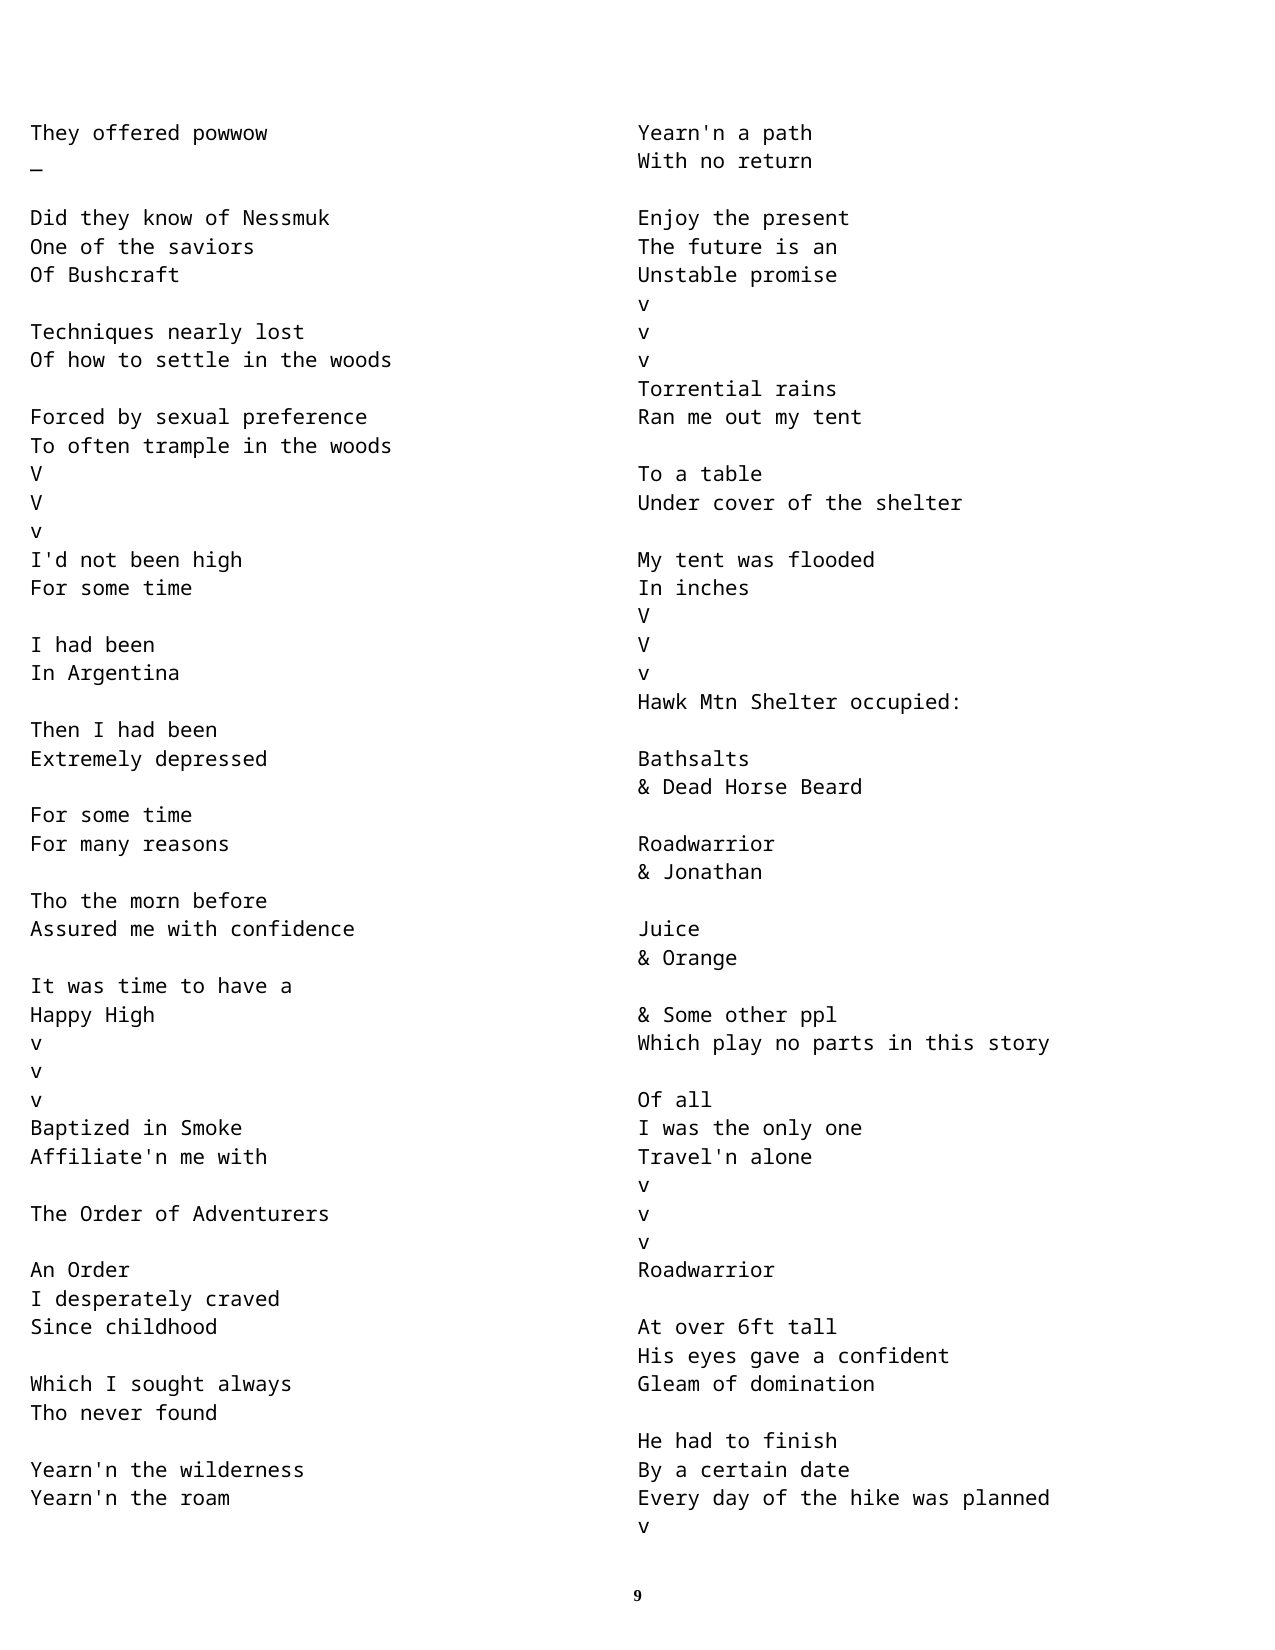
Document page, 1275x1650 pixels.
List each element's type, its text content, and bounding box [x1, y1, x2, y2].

text I desperately craved [30, 1284, 637, 1312]
text Yearn'n the wilderness [30, 1455, 637, 1483]
text The Order of Adventurers [30, 1199, 637, 1227]
text v [637, 658, 1245, 687]
text For some time [30, 801, 637, 829]
text v [30, 1085, 637, 1113]
text & Jonathan [637, 857, 1245, 886]
text At over 6ft tall [637, 1312, 1245, 1341]
text V [637, 602, 1245, 630]
text Roadwarrior [637, 829, 1245, 857]
text Of how to settle in the woods [30, 346, 637, 374]
text My tent was flooded [637, 545, 1245, 573]
text v [637, 1199, 1245, 1227]
text Happy High [30, 1000, 637, 1028]
text I had been [30, 630, 637, 658]
text v [637, 289, 1245, 317]
text Juice [637, 914, 1245, 943]
text Hawk Mtn Shelter occupied: [637, 687, 1245, 715]
text Then I had been [30, 715, 637, 744]
text An Order [30, 1256, 637, 1284]
text Enjoy the present [637, 203, 1245, 232]
text v [30, 1028, 637, 1057]
text Ran me out my tent [637, 402, 1245, 431]
text Techniques nearly lost [30, 317, 637, 346]
text Yearn'n a path [637, 118, 1245, 147]
text By a certain date [637, 1455, 1245, 1483]
text In Argentina [30, 658, 637, 687]
text Did they know of Nessmuk [30, 203, 637, 232]
text v [637, 346, 1245, 374]
text They offered powwow [30, 118, 637, 147]
text Roadwarrior [637, 1256, 1245, 1284]
text V [637, 630, 1245, 658]
text For some time [30, 573, 637, 602]
text v [637, 1512, 1245, 1540]
text v [637, 1227, 1245, 1256]
text He had to finish [637, 1426, 1245, 1455]
text Assured me with confidence [30, 914, 637, 943]
text Which I sought always [30, 1369, 637, 1398]
text Tho never found [30, 1398, 637, 1426]
text v [637, 1170, 1245, 1199]
text Of all [637, 1085, 1245, 1113]
text Baptized in Smoke [30, 1113, 637, 1142]
text Since childhood [30, 1312, 637, 1341]
text One of the saviors [30, 232, 637, 260]
text The future is an [637, 232, 1245, 260]
text With no return [637, 147, 1245, 175]
text To often trample in the woods [30, 431, 637, 459]
text His eyes gave a confident [637, 1341, 1245, 1369]
text I'd not been high [30, 545, 637, 573]
text Yearn'n the roam [30, 1483, 637, 1512]
text Tho the morn before [30, 886, 637, 914]
text Torrential rains [637, 374, 1245, 402]
text _ [30, 147, 637, 175]
text I was the only one [637, 1113, 1245, 1142]
text Affiliate'n me with [30, 1142, 637, 1170]
text Of Bushcraft [30, 260, 637, 289]
text Which play no parts in this story [637, 1028, 1245, 1057]
text For many reasons [30, 829, 637, 857]
text It was time to have a [30, 971, 637, 1000]
text Travel'n alone [637, 1142, 1245, 1170]
text V [30, 459, 637, 488]
text In inches [637, 573, 1245, 602]
text Gleam of domination [637, 1369, 1245, 1398]
text Extremely depressed [30, 744, 637, 772]
text & Orange [637, 943, 1245, 971]
text v [30, 516, 637, 545]
text Forced by sexual preference [30, 402, 637, 431]
text Every day of the hike was planned [637, 1483, 1245, 1512]
text & Some other ppl [637, 1000, 1245, 1028]
text Bathsalts [637, 744, 1245, 772]
text V [30, 488, 637, 516]
text v [30, 1057, 637, 1085]
text Under cover of the shelter [637, 488, 1245, 516]
text To a table [637, 459, 1245, 488]
text Unstable promise [637, 260, 1245, 289]
text & Dead Horse Beard [637, 772, 1245, 801]
text v [637, 317, 1245, 346]
